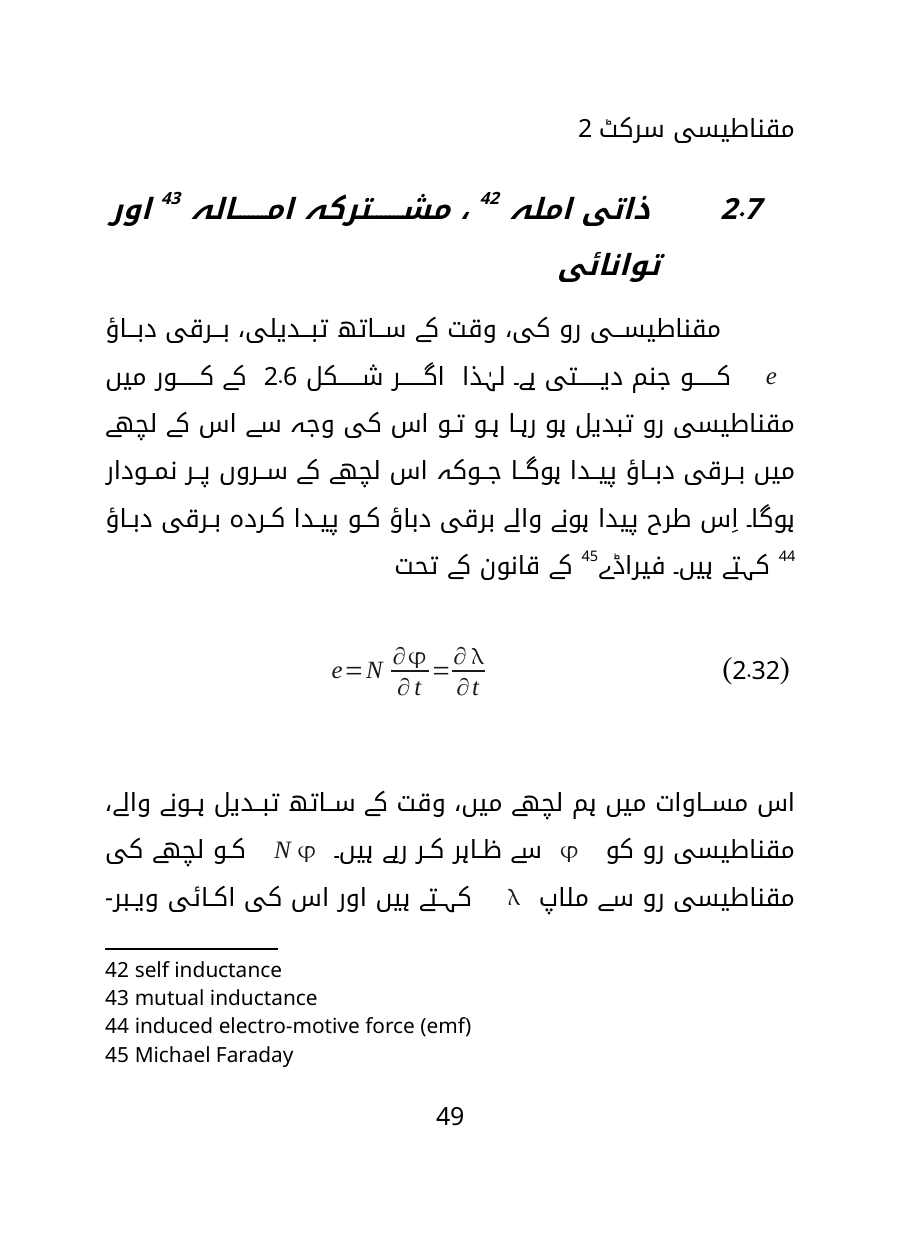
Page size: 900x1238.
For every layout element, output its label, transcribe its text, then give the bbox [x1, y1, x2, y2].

list self inductance [105, 955, 795, 983]
text induced electro-motive force (emf) [105, 1012, 795, 1040]
list mutual inductance [105, 983, 795, 1012]
text مقناطیسی رو کی، وقت کے ساتھ تبدیلی، برقی دباؤ کو جنم دیتی ہے۔ لہٰذا اگر شکل 2.6 کے کور میں مقناطیسی رو تبدیل ہو رہا ہو تو اس کی وجہ سے اس کے لچھے میں برقی دباؤ پیدا ہوگا جوکہ اس لچھے کے سروں پر نمودار ہوگا۔ اِس طرح پیدا ہونے والے برقی دباؤ کو پیدا کردہ برقی دباؤ کہتے ہیں۔ فیراڈے کے قانون کے تحت [105, 306, 795, 590]
table_header (2.32) [705, 636, 795, 719]
table_header [105, 636, 704, 719]
text اس مساوات میں ہم لچھے میں، وقت کے ساتھ تبدیل ہونے والے، مقناطیسی رو کو سے ظاہر کر رہے ہیں۔ کو لچھے کی مقناطیسی رو سے ملاپ کہتے ہیں اور اس کی اکائی ویبر-چکر ہے۔ اس پیدا کردہ برقی دباؤ کے سمت کا تعین یوں کیا جاتا ہے کہ اگر دئے گئے لچھے کے سروں کو شارٹ سرکٹ کیا جائے تو اِس میں برقی رو اُس سمت میں ہو گی جس میں مقناطیسی رو کی تبدیلی کو روکا جا سکے۔ [105, 779, 795, 921]
subtitle ذاتی املہ ، مشترکہ امالہ اور توانائی [105, 182, 720, 293]
text Michael Faraday [105, 1040, 795, 1068]
